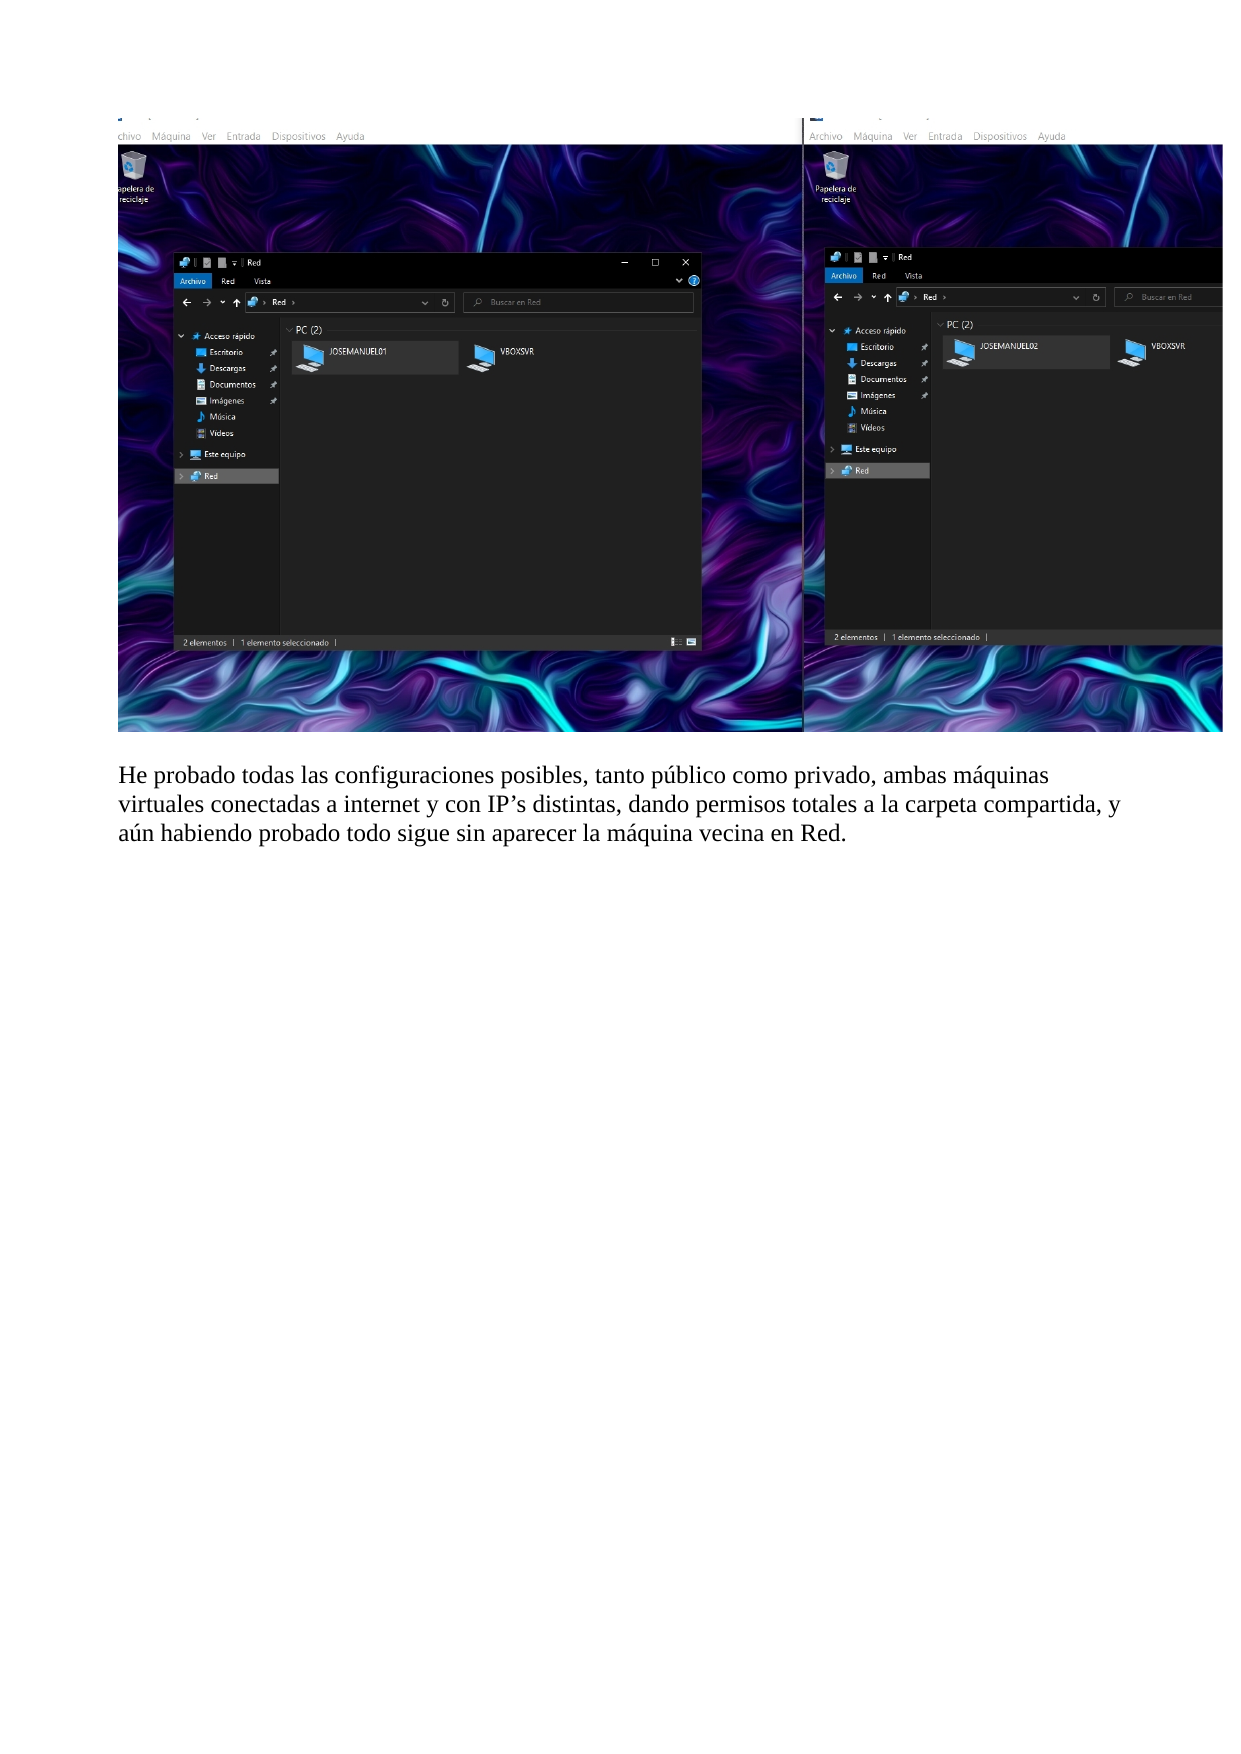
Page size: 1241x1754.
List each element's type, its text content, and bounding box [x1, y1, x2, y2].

text He probado todas las configuraciones posibles, tanto público como privado, ambas máquinas virtuales conectadas a internet y con IP’s distintas, dando permisos totales a la carpeta compartida, y aún habiendo probado todo sigue sin aparecer la máquina vecina en Red. [118, 761, 1122, 847]
picture [118, 118, 1223, 732]
